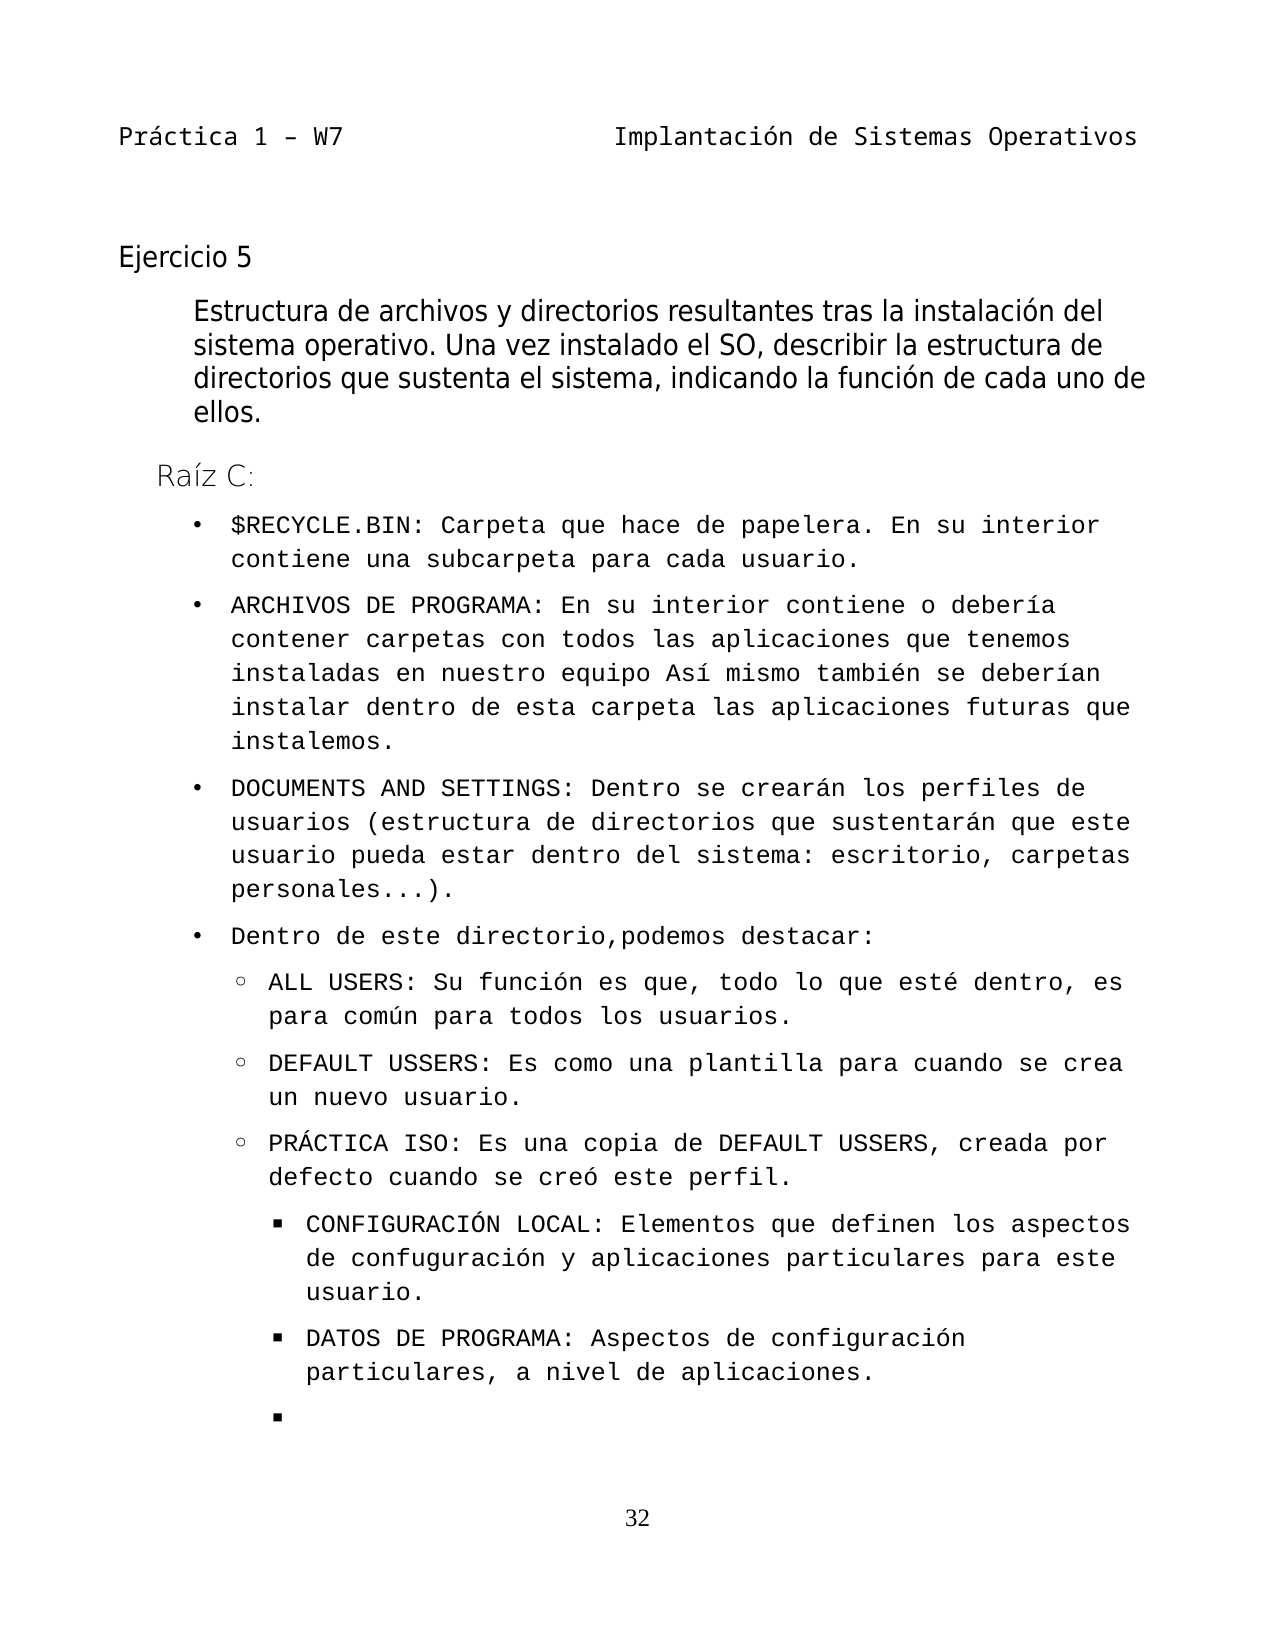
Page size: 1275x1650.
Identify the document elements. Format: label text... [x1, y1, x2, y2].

list PRÁCTICA ISO: Es una copia de DEFAULT USSERS, creada por defecto cuando se creó este perfil. [231, 1131, 1157, 1193]
list Dentro de este directorio,podemos destacar: [193, 923, 1157, 952]
list $RECYCLE.BIN: Carpeta que hace de papelera. En su interior contiene una subcarpeta para cada usuario. [193, 512, 1157, 575]
list DATOS DE PROGRAMA: Aspectos de configuración particulares, a nivel de aplicaciones. [268, 1326, 1157, 1388]
list DOCUMENTS AND SETTINGS: Dentro se crearán los perfiles de usuarios (estructura de directorios que sustentarán que este usuario pueda estar dentro del sistema: escritorio, carpetas personales...). [193, 775, 1157, 905]
list ARCHIVOS DE PROGRAMA: En su interior contiene o debería contener carpetas con todos las aplicaciones que tenemos instaladas en nuestro equipo Así mismo también se deberían instalar dentro de esta carpeta las aplicaciones futuras que instalemos. [193, 593, 1157, 757]
list Raíz C: [156, 459, 1157, 493]
text Ejercicio 5 [118, 241, 1157, 275]
list CONFIGURACIÓN LOCAL: Elementos que definen los aspectos de confuguración y aplicaciones particulares para este usuario. [268, 1211, 1157, 1307]
list DEFAULT USSERS: Es como una plantilla para cuando se crea un nuevo usuario. [231, 1050, 1157, 1113]
list ALL USERS: Su función es que, todo lo que esté dentro, es para común para todos los usuarios. [231, 970, 1157, 1032]
list Estructura de archivos y directorios resultantes tras la instalación del sistema operativo. Una vez instalado el SO, describir la estructura de directorios que sustenta el sistema, indicando la función de cada uno de ellos. [156, 294, 1157, 430]
